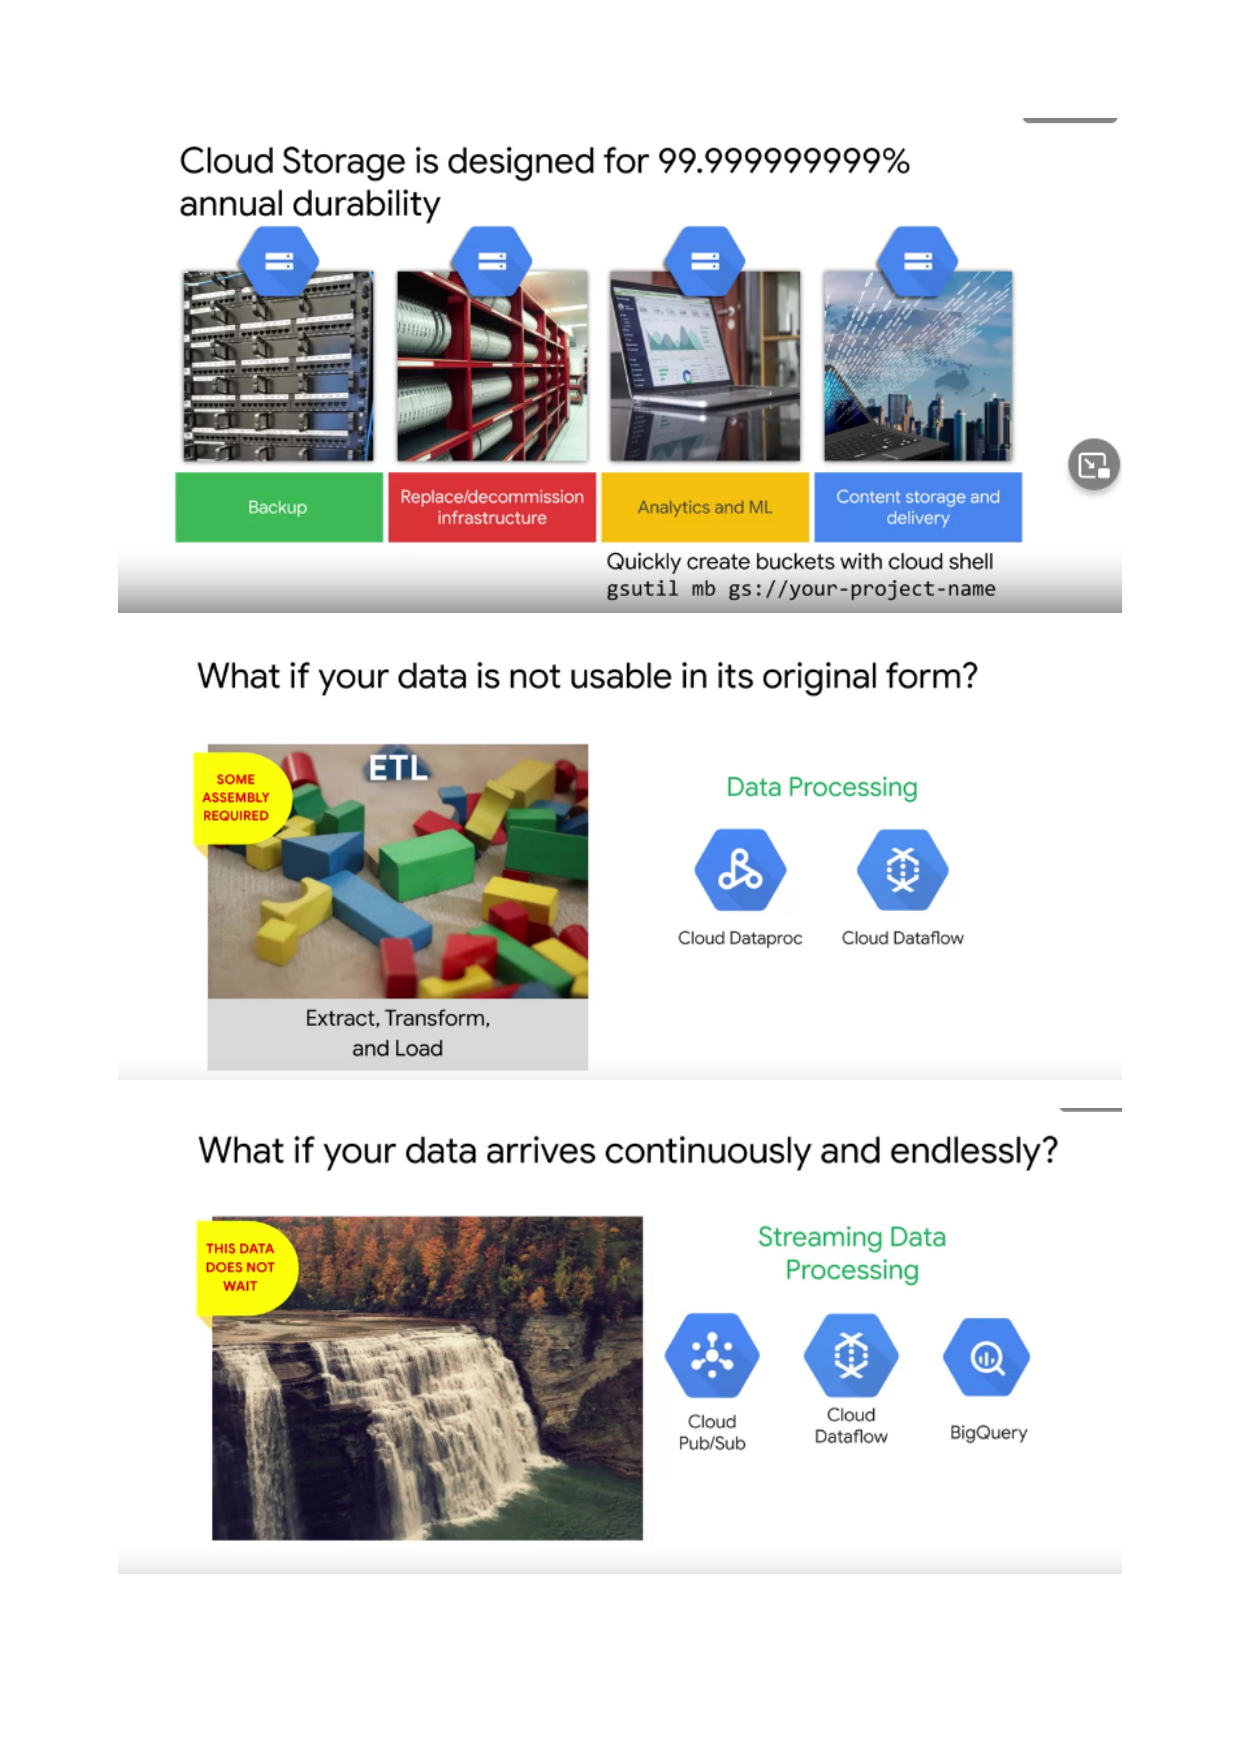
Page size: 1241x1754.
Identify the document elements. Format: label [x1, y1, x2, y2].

picture [118, 641, 1123, 1080]
picture [118, 118, 1123, 613]
picture [118, 1108, 1123, 1574]
